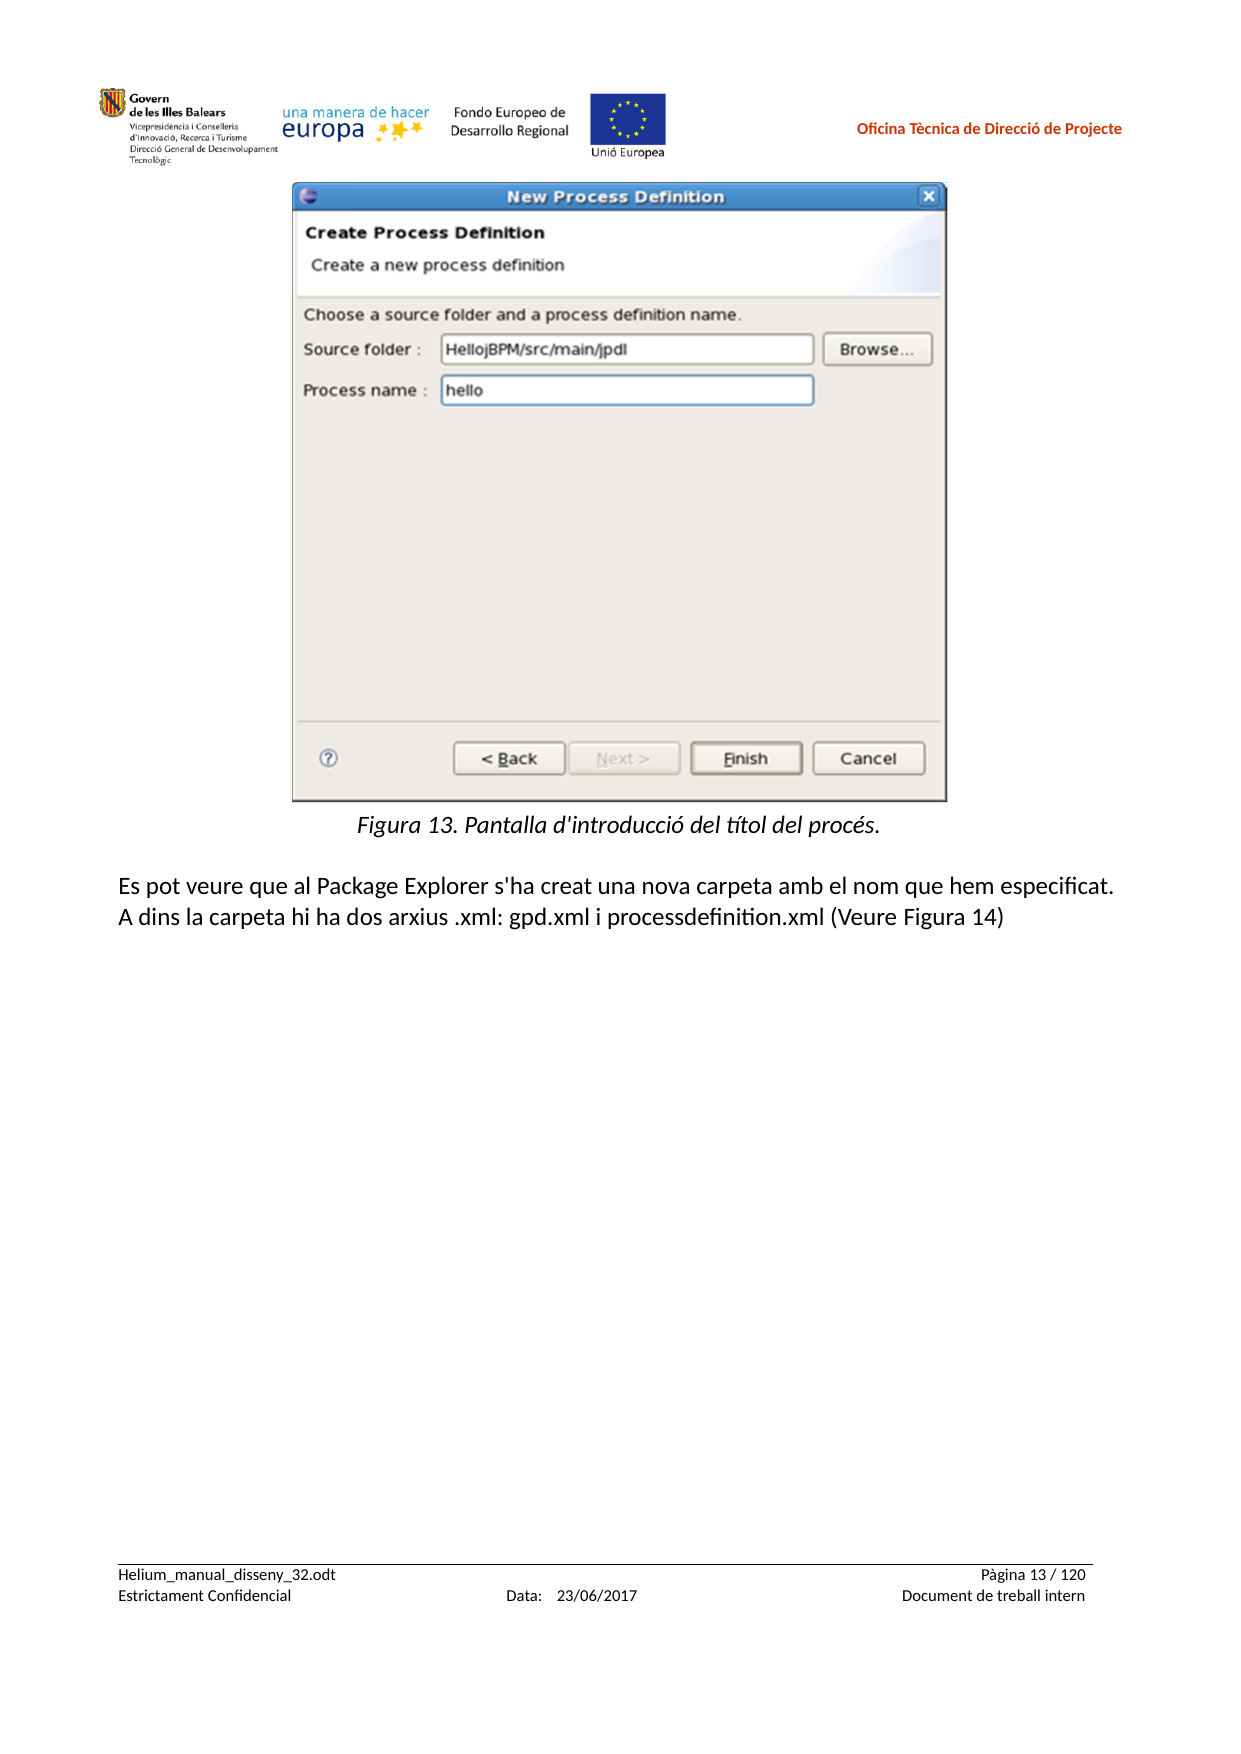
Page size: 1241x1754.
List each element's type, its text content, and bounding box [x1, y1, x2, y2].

picture [99, 87, 668, 166]
picture [290, 180, 950, 810]
text Figura 13. Pantalla d'introducció del títol del procés. [290, 810, 950, 840]
text Es pot veure que al Package Explorer s'ha creat una nova carpeta amb el nom que hem especificat. A dins la carpeta hi ha dos arxius .xml: gpd.xml i processdefinition.xml (Veure Figura 14) [118, 870, 1122, 931]
